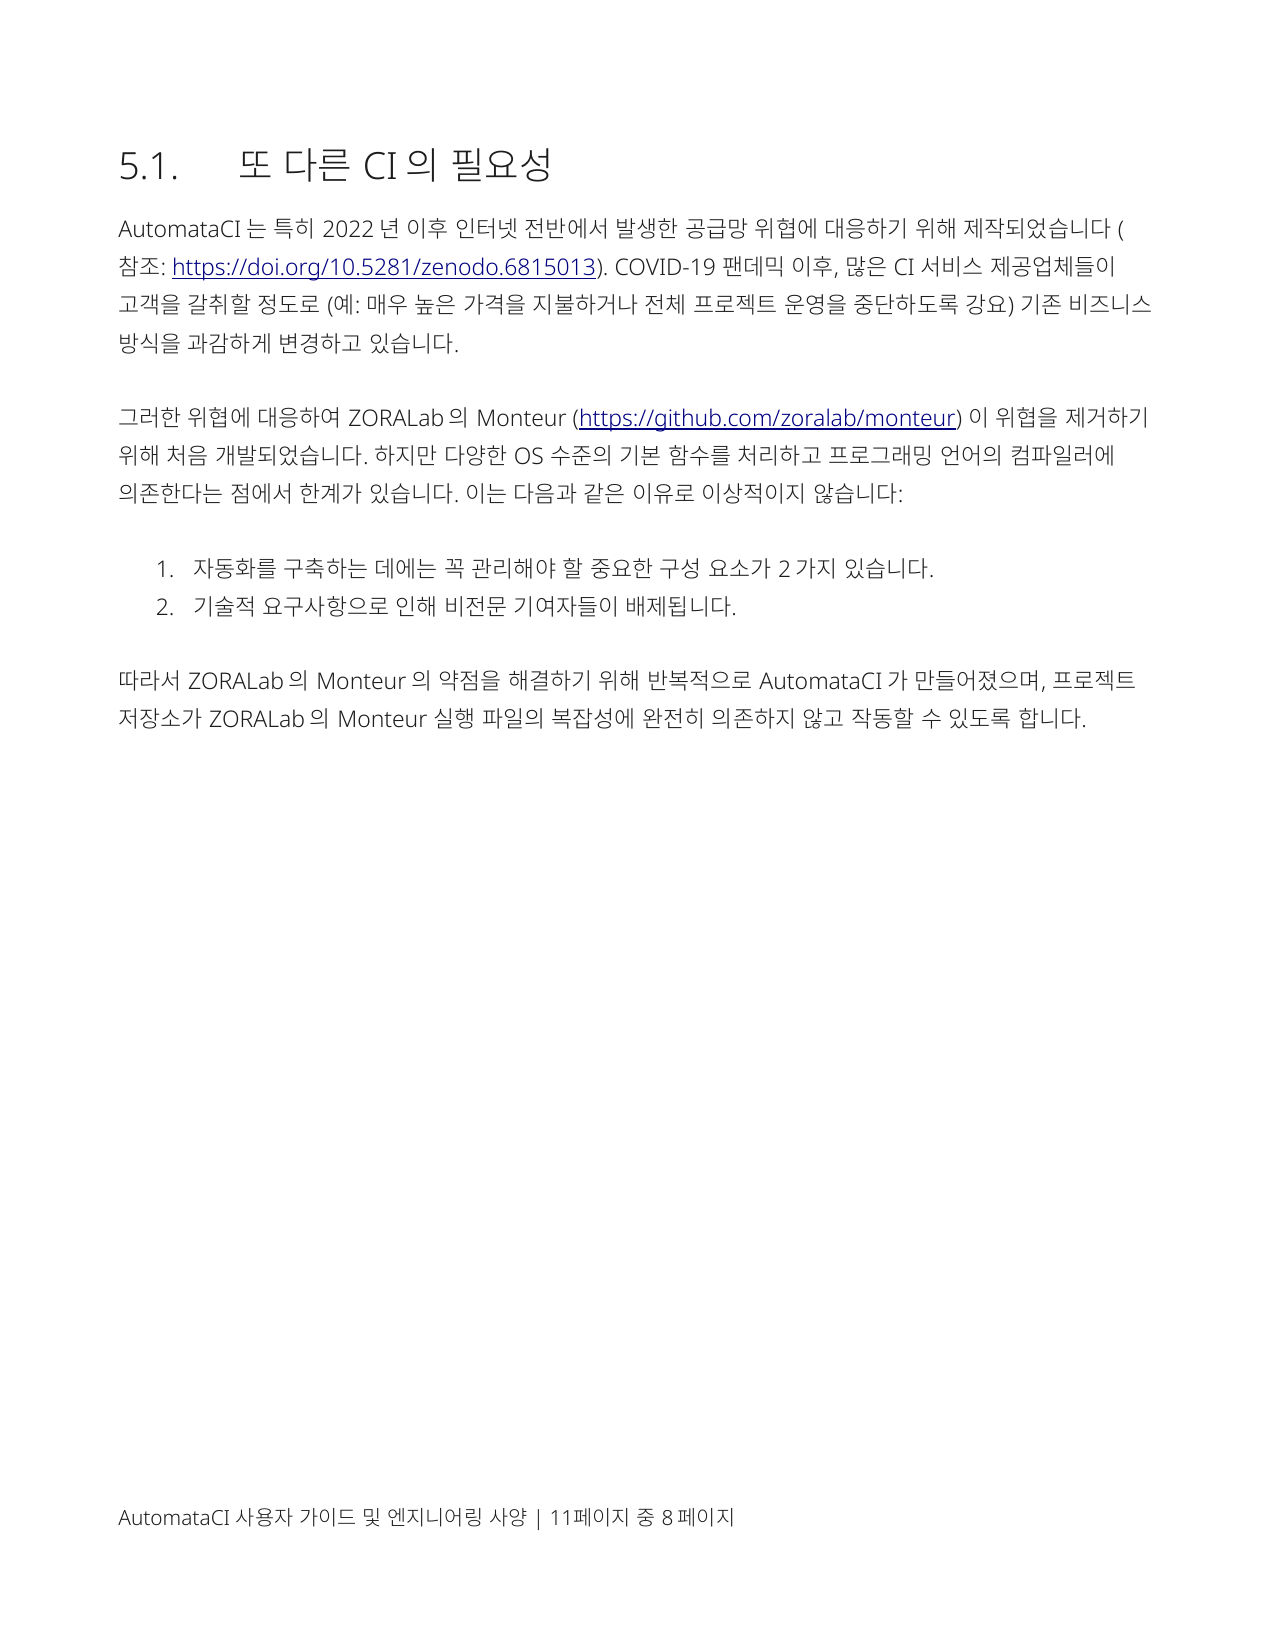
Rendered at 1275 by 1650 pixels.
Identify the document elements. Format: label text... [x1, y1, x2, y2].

list 자동화를 구축하는 데에는 꼭 관리해야 할 중요한 구성 요소가 2가지 있습니다. [156, 550, 1157, 584]
subtitle 또 다른 CI의 필요성 [118, 136, 1157, 191]
text 그러한 위협에 대응하여 ZORALab의 Monteur (https://github.com/zoralab/monteur) 이 위협을 제거하기 위해 처음 개발되었습니다. 하지만 다양한 OS 수준의 기본 함수를 처리하고 프로그래밍 언어의 컴파일러에 의존한다는 점에서 한계가 있습니다. 이는 다음과 같은 이유로 이상적이지 않습니다: [118, 400, 1157, 509]
text 따라서 ZORALab의 Monteur의 약점을 해결하기 위해 반복적으로 AutomataCI가 만들어졌으며, 프로젝트 저장소가 ZORALab의 Monteur 실행 파일의 복잡성에 완전히 의존하지 않고 작동할 수 있도록 합니다. [118, 663, 1157, 734]
list 기술적 요구사항으로 인해 비전문 기여자들이 배제됩니다. [156, 589, 1157, 622]
text AutomataCI는 특히 2022년 이후 인터넷 전반에서 발생한 공급망 위협에 대응하기 위해 제작되었습니다 (참조: https://doi.org/10.5281/zenodo.6815013). COVID-19 팬데믹 이후, 많은 CI 서비스 제공업체들이 고객을 갈취할 정도로 (예: 매우 높은 가격을 지불하거나 전체 프로젝트 운영을 중단하도록 강요) 기존 비즈니스 방식을 과감하게 변경하고 있습니다. [118, 211, 1157, 359]
